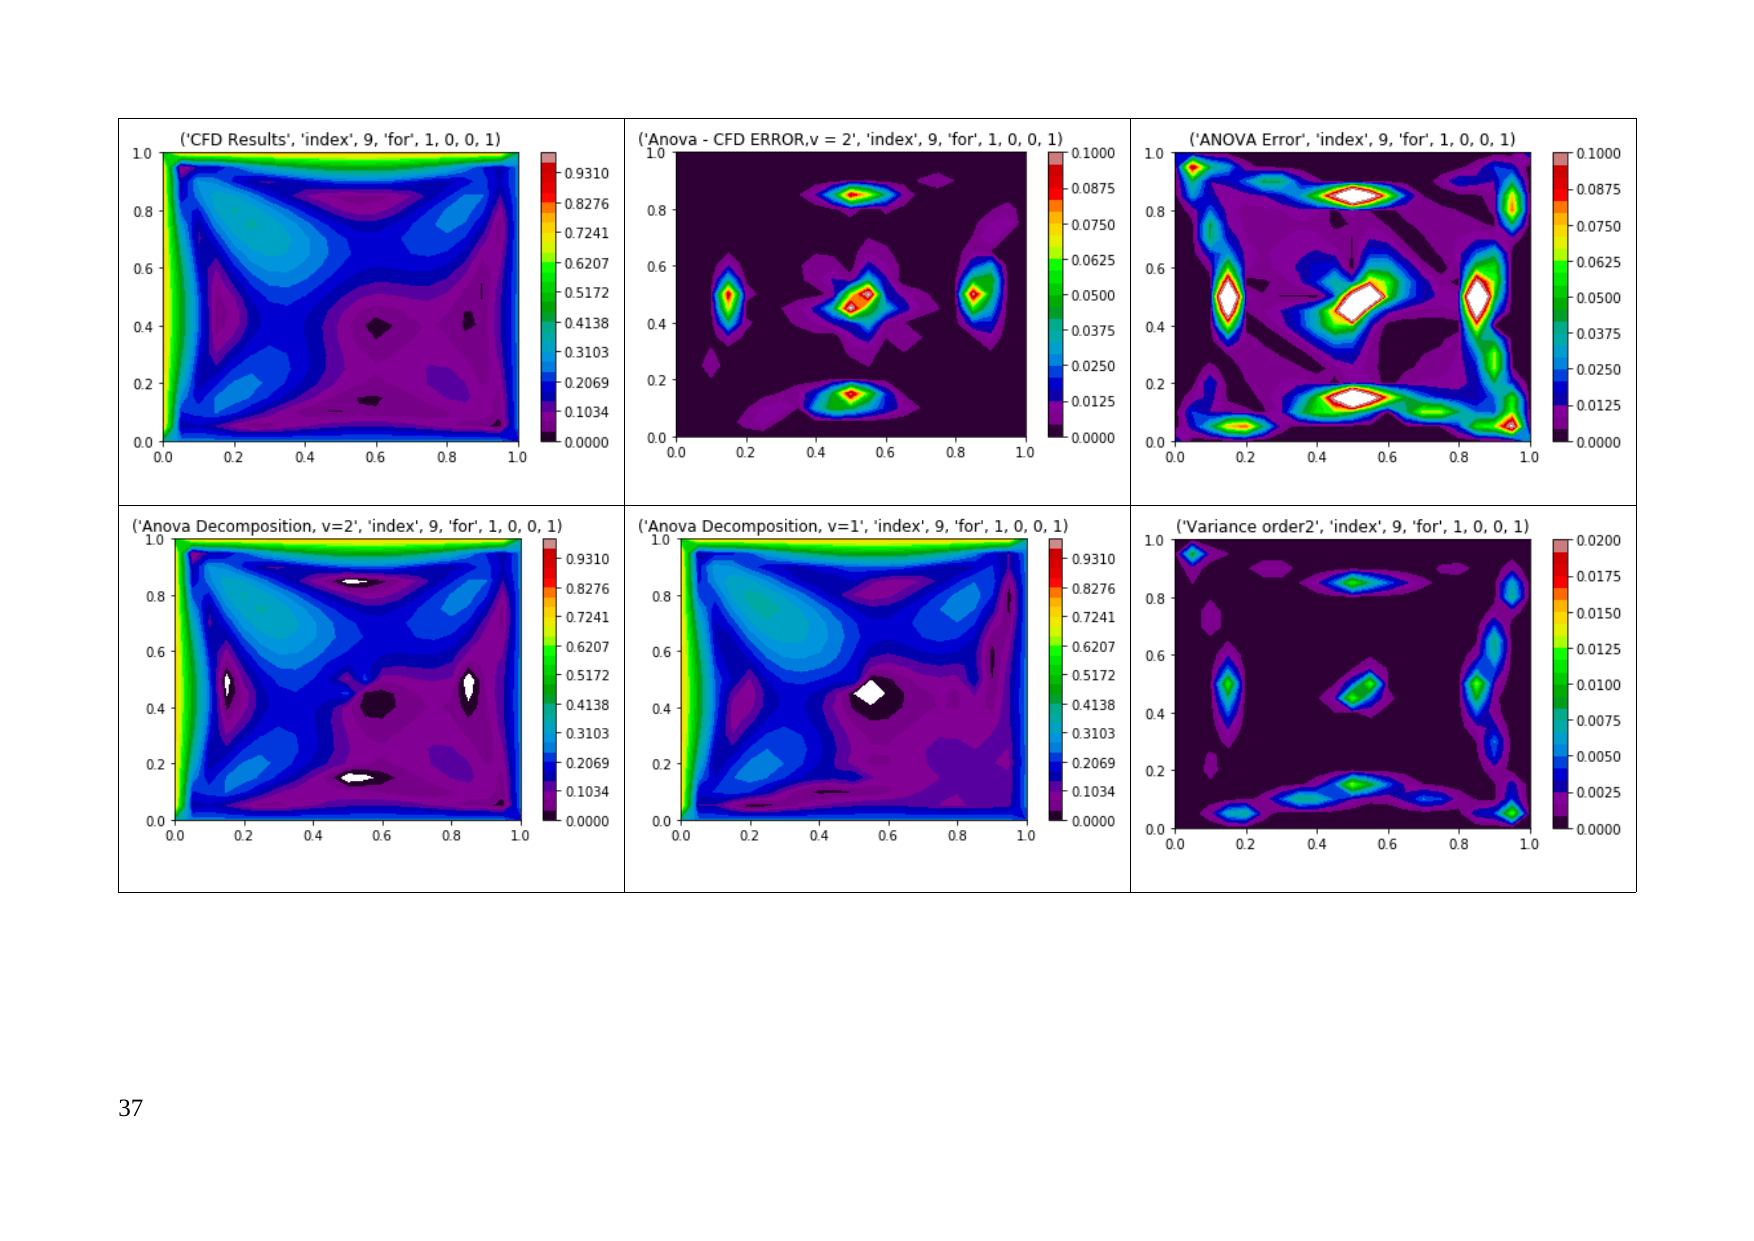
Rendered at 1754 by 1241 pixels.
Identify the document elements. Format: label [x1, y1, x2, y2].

picture [629, 123, 1125, 468]
picture [1135, 511, 1631, 860]
table_cell [119, 506, 624, 892]
table_header [625, 119, 1130, 505]
picture [629, 511, 1125, 851]
picture [1135, 123, 1631, 473]
table_cell [625, 506, 1130, 892]
picture [123, 511, 619, 851]
table_cell [1131, 506, 1636, 892]
picture [123, 123, 619, 473]
table_header [1131, 119, 1636, 505]
table_header [119, 119, 624, 505]
